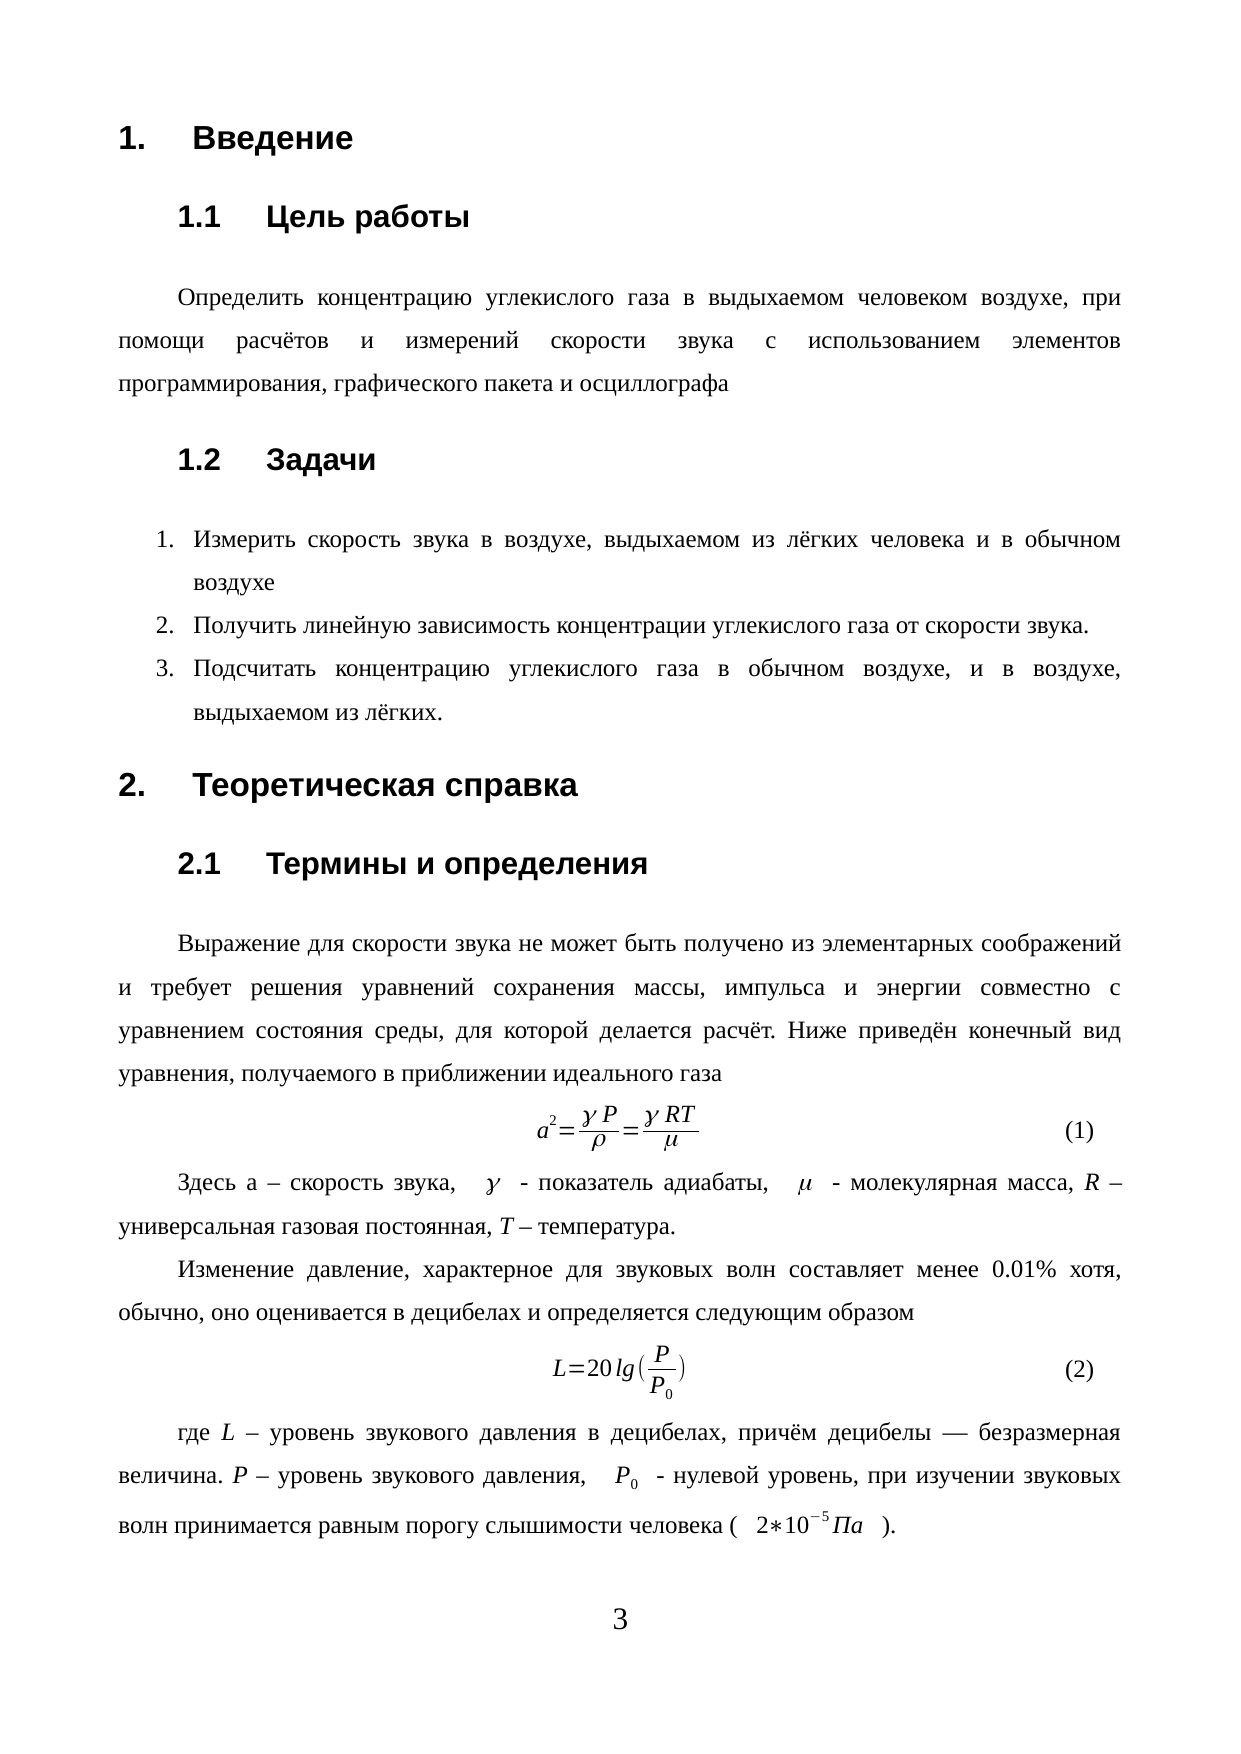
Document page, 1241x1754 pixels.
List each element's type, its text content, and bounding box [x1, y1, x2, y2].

list Получить линейную зависимость концентрации углекислого газа от скорости звука. [156, 610, 1122, 639]
text (1) [118, 1101, 1122, 1153]
subtitle Термины и определения [118, 845, 1122, 881]
text (2) [118, 1340, 1122, 1403]
text где L – уровень звукового давления в децибелах, причём децибелы — безразмерная величина. P – уровень звукового давления, - нулевой уровень, при изучении звуковых волн принимается равным порогу слышимости человека (). [118, 1417, 1122, 1539]
list Подсчитать концентрацию углекислого газа в обычном воздухе, и в воздухе, выдыхаемом из лёгких. [156, 653, 1122, 725]
text Выражение для скорости звука не может быть получено из элементарных соображений и требует решения уравнений сохранения массы, импульса и энергии совместно с уравнением состояния среды, для которой делается расчёт. Ниже приведён конечный вид уравнения, получаемого в приближении идеального газа [118, 928, 1122, 1087]
subtitle Теоретическая справка [118, 765, 1122, 803]
subtitle Цель работы [118, 198, 1122, 234]
subtitle Задачи [118, 441, 1122, 477]
text Здесь a – скорость звука, - показатель адиабаты, - молекулярная масса, R – универсальная газовая постоянная, T – температура. [118, 1167, 1122, 1240]
text Изменение давление, характерное для звуковых волн составляет менее 0.01% хотя, обычно, оно оценивается в децибелах и определяется следующим образом [118, 1254, 1122, 1326]
list Измерить скорость звука в воздухе, выдыхаемом из лёгких человека и в обычном воздухе [156, 524, 1122, 596]
subtitle Введение [118, 118, 1122, 157]
text Определить концентрацию углекислого газа в выдыхаемом человеком воздухе, при помощи расчётов и измерений скорости звука с использованием элементов программирования, графического пакета и осциллографа [118, 282, 1122, 397]
